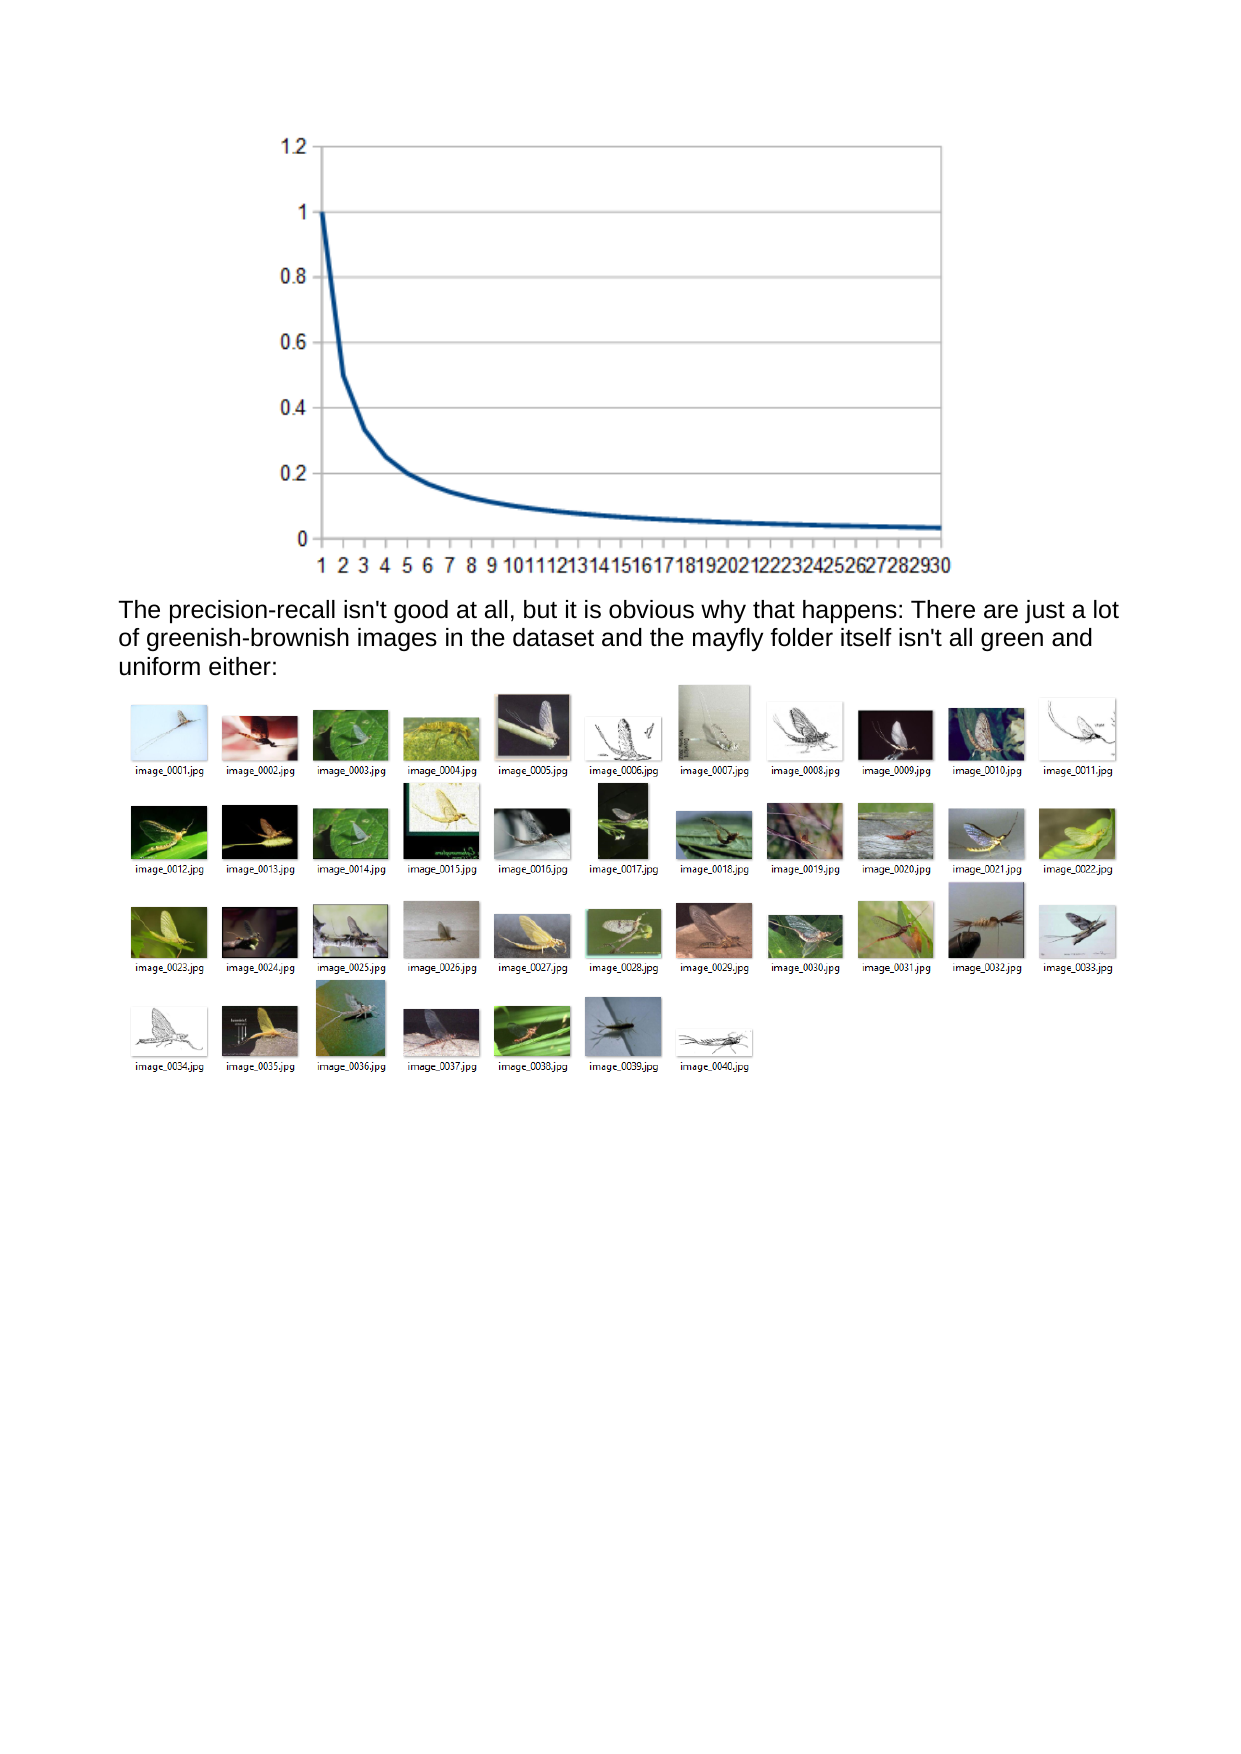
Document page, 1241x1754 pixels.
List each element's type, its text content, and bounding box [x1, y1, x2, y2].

picture [118, 681, 1123, 1103]
text The precision-recall isn't good at all, but it is obvious why that happens: There are just a lot of greenish-brownish images in the dataset and the mayfly folder itself isn't all green and uniform either: [118, 118, 1122, 681]
picture [266, 118, 974, 595]
